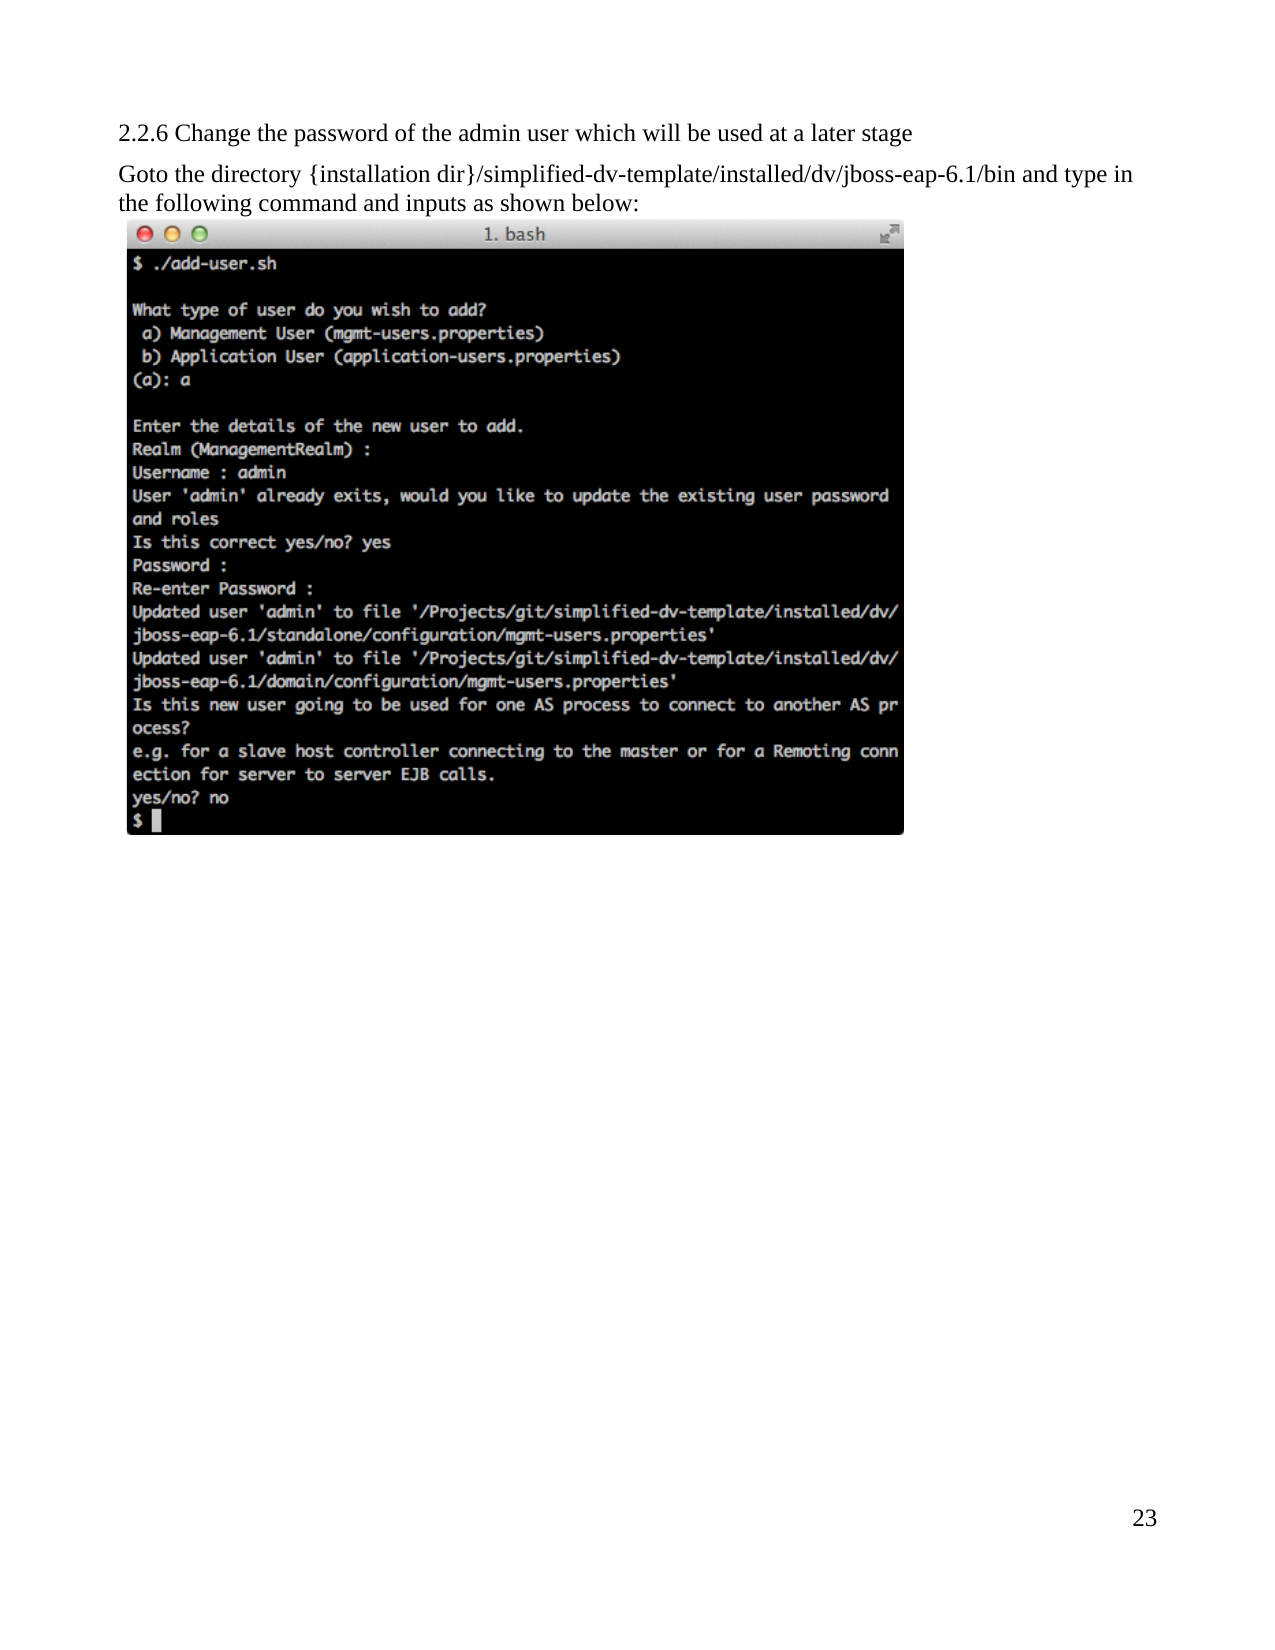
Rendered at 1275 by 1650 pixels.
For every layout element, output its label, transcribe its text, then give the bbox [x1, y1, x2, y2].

text 2.2.6 Change the password of the admin user which will be used at a later stage [118, 118, 1157, 147]
picture [126, 219, 904, 835]
text Goto the directory {installation dir}/simplified-dv-template/installed/dv/jboss-eap-6.1/bin and type in the following command and inputs as shown below: [118, 159, 1157, 217]
